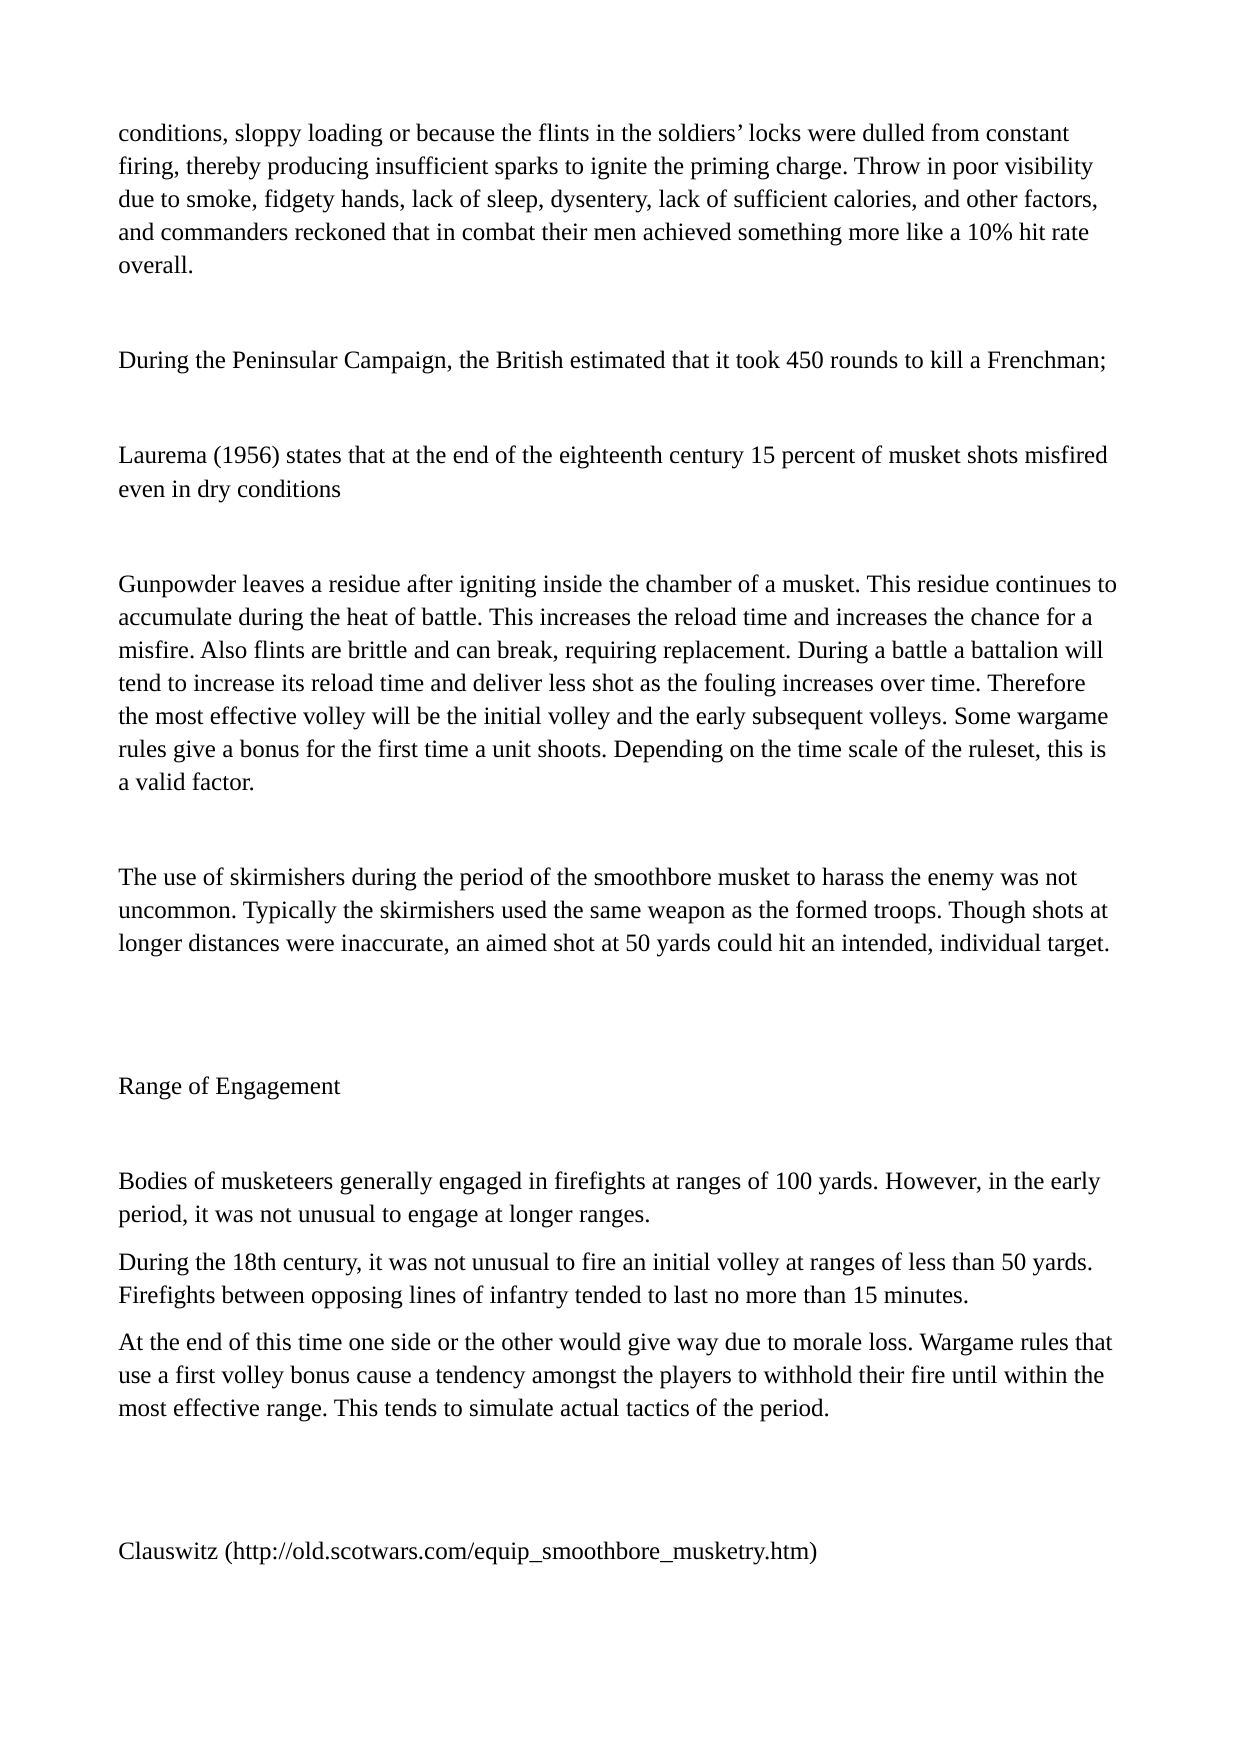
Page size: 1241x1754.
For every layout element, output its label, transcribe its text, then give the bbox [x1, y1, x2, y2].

text During the 18th century, it was not unusual to fire an initial volley at ranges of less than 50 yards. Firefights between opposing lines of infantry tended to last no more than 15 minutes. [118, 1247, 1122, 1309]
text During the Peninsular Campaign, the British estimated that it took 450 rounds to kill a Frenchman; [118, 345, 1122, 374]
text At the end of this time one side or the other would give way due to morale loss. Wargame rules that use a first volley bonus cause a tendency amongst the players to withhold their fire until within the most effective range. This tends to simulate actual tactics of the period. [118, 1327, 1122, 1422]
text Gunpowder leaves a residue after igniting inside the chamber of a musket. This residue continues to accumulate during the heat of battle. This increases the reload time and increases the chance for a misfire. Also flints are brittle and can break, requiring replacement. During a battle a battalion will tend to increase its reload time and deliver less shot as the fouling increases over time. Therefore the most effective volley will be the initial volley and the early subsequent volleys. Some wargame rules give a bonus for the first time a unit shoots. Depending on the time scale of the ruleset, this is a valid factor. [118, 569, 1122, 796]
text Range of Engagement [118, 1071, 1122, 1100]
text The use of skirmishers during the period of the smoothbore musket to harass the enemy was not uncommon. Typically the skirmishers used the same weapon as the formed troops. Though shots at longer distances were inaccurate, an aimed shot at 50 yards could hit an intended, individual target. [118, 862, 1122, 957]
text conditions, sloppy loading or because the flints in the soldiers’ locks were dulled from constant firing, thereby producing insufficient sparks to ignite the priming charge. Throw in poor visibility due to smoke, fidgety hands, lack of sleep, dysentery, lack of sufficient calories, and other factors, and commanders reckoned that in combat their men achieved something more like a 10% hit rate overall. [118, 118, 1122, 279]
text Laurema (1956) states that at the end of the eighteenth century 15 percent of musket shots misfired even in dry conditions [118, 441, 1122, 502]
text Bodies of musketeers generally engaged in firefights at ranges of 100 yards. However, in the early period, it was not unusual to engage at longer ranges. [118, 1166, 1122, 1228]
text Clauswitz (http://old.scotwars.com/equip_smoothbore_musketry.htm) [118, 1536, 1122, 1565]
